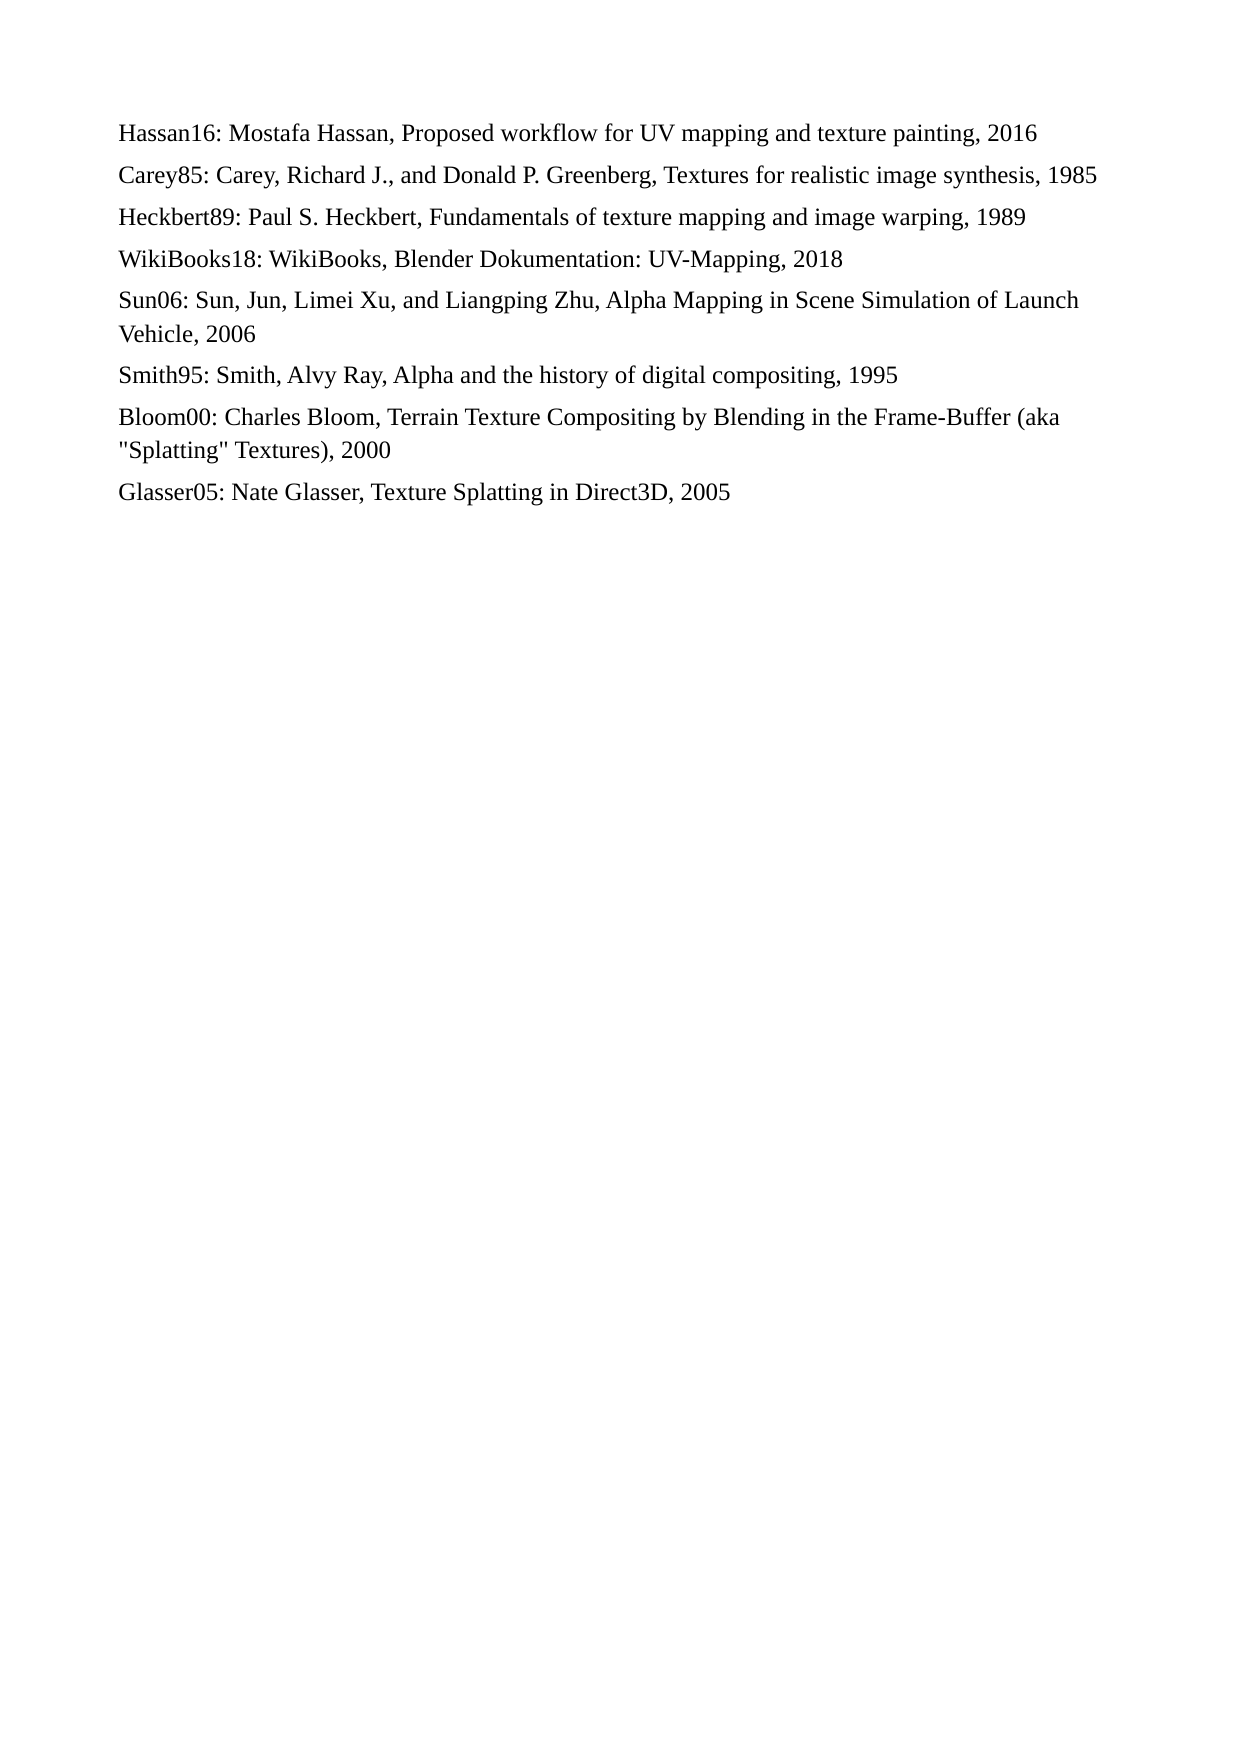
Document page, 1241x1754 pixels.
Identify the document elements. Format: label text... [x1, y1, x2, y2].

text Heckbert89: Paul S. Heckbert, Fundamentals of texture mapping and image warping, 1989 [118, 202, 1122, 231]
text Hassan16: Mostafa Hassan, Proposed workflow for UV mapping and texture painting, 2016 [118, 118, 1122, 147]
text Carey85: Carey, Richard J., and Donald P. Greenberg, Textures for realistic image synthesis, 1985 [118, 160, 1122, 189]
text Smith95: Smith, Alvy Ray, Alpha and the history of digital compositing, 1995 [118, 361, 1122, 389]
text Glasser05: Nate Glasser, Texture Splatting in Direct3D, 2005 [118, 477, 1122, 506]
text WikiBooks18: WikiBooks, Blender Dokumentation: UV-Mapping, 2018 [118, 244, 1122, 272]
text Bloom00: Charles Bloom, Terrain Texture Compositing by Blending in the Frame-Buffer (aka "Splatting" Textures), 2000 [118, 402, 1122, 464]
text Sun06: Sun, Jun, Limei Xu, and Liangping Zhu, Alpha Mapping in Scene Simulation of Launch Vehicle, 2006 [118, 286, 1122, 347]
